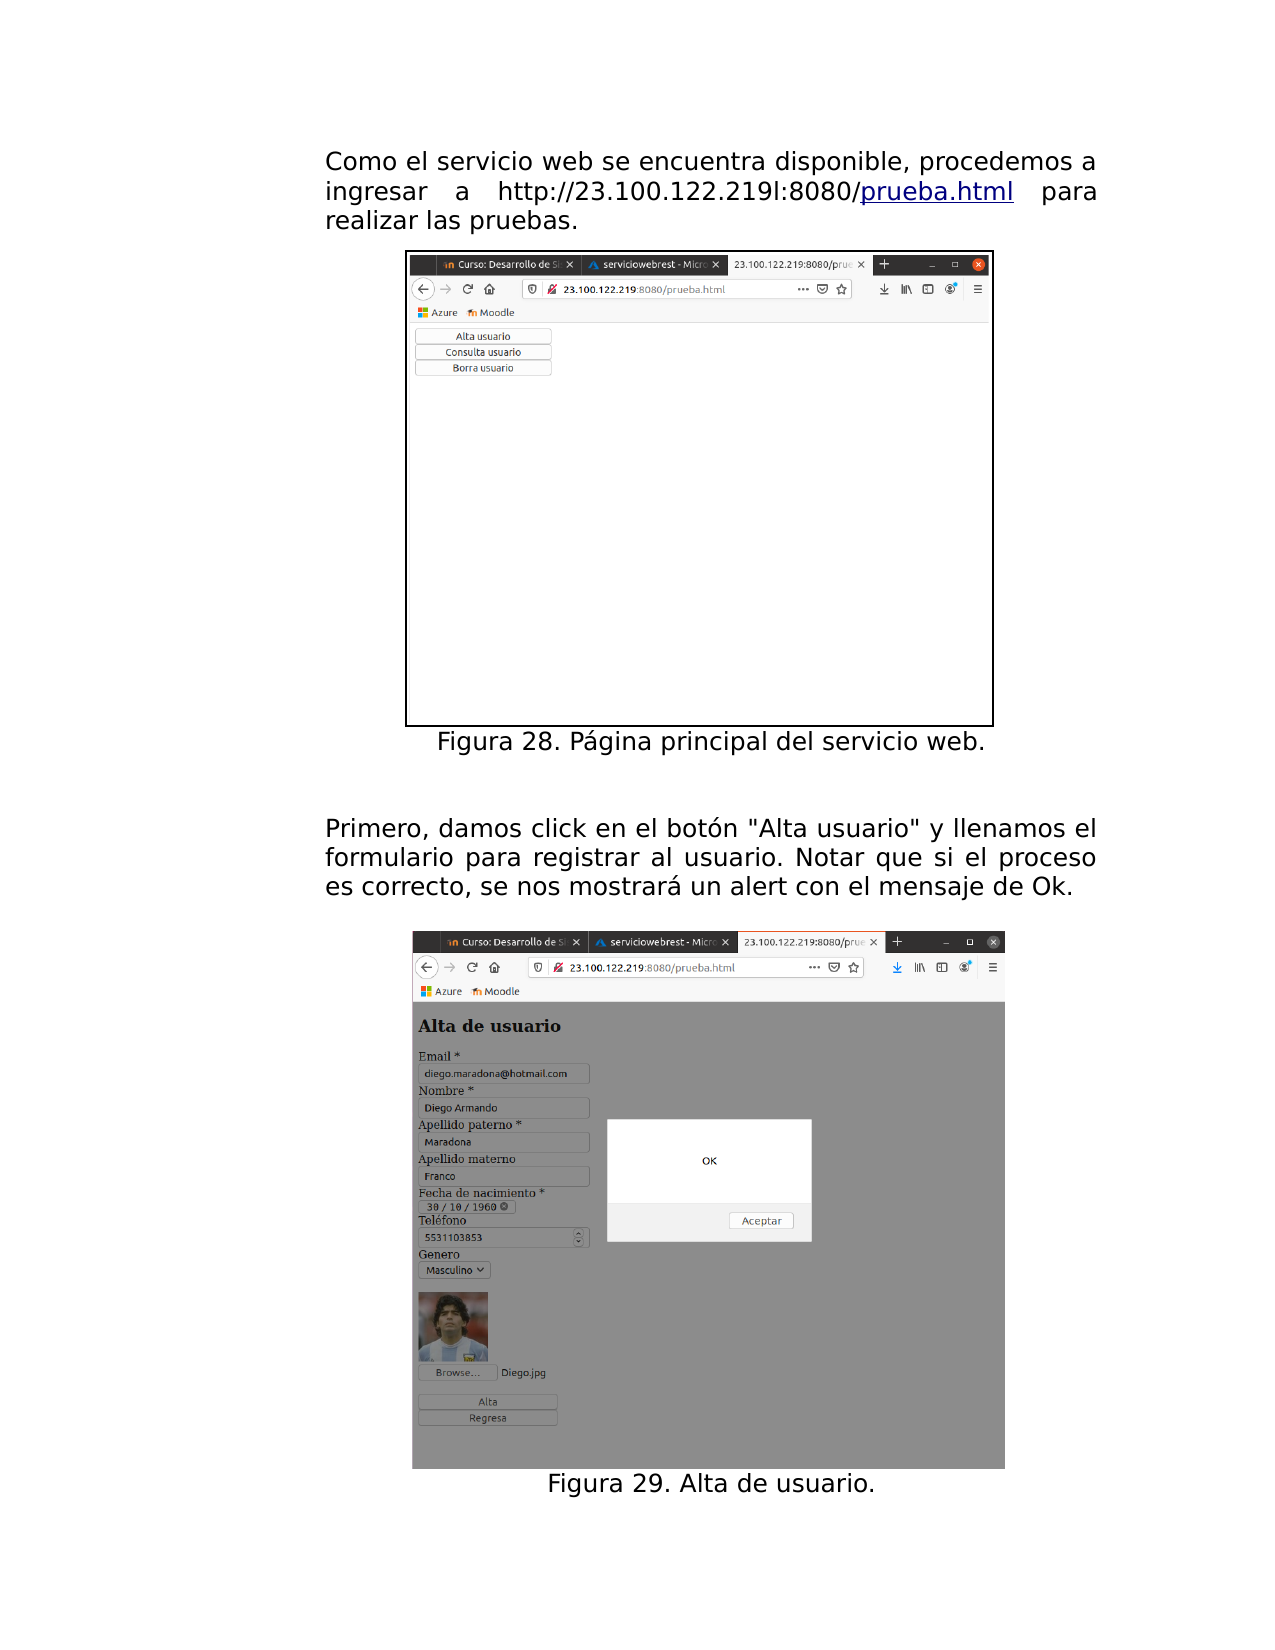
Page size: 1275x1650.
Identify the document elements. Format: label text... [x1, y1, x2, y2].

text Como el servicio web se encuentra disponible, procedemos a ingresar a http://23.100.122.219l:8080/prueba.html para realizar las pruebas. [325, 148, 1098, 235]
picture [534, 255, 989, 723]
text Figura 28. Página principal del servicio web. [325, 235, 1098, 756]
text Primero, damos click en el botón "Alta usuario" y llenamos el formulario para registrar al usuario. Notar que si el proceso es correcto, se nos mostrará un alert con el mensaje de Ok. [325, 814, 1098, 901]
text Figura 29. Alta de usuario. [325, 931, 1098, 1498]
picture [412, 931, 954, 1469]
